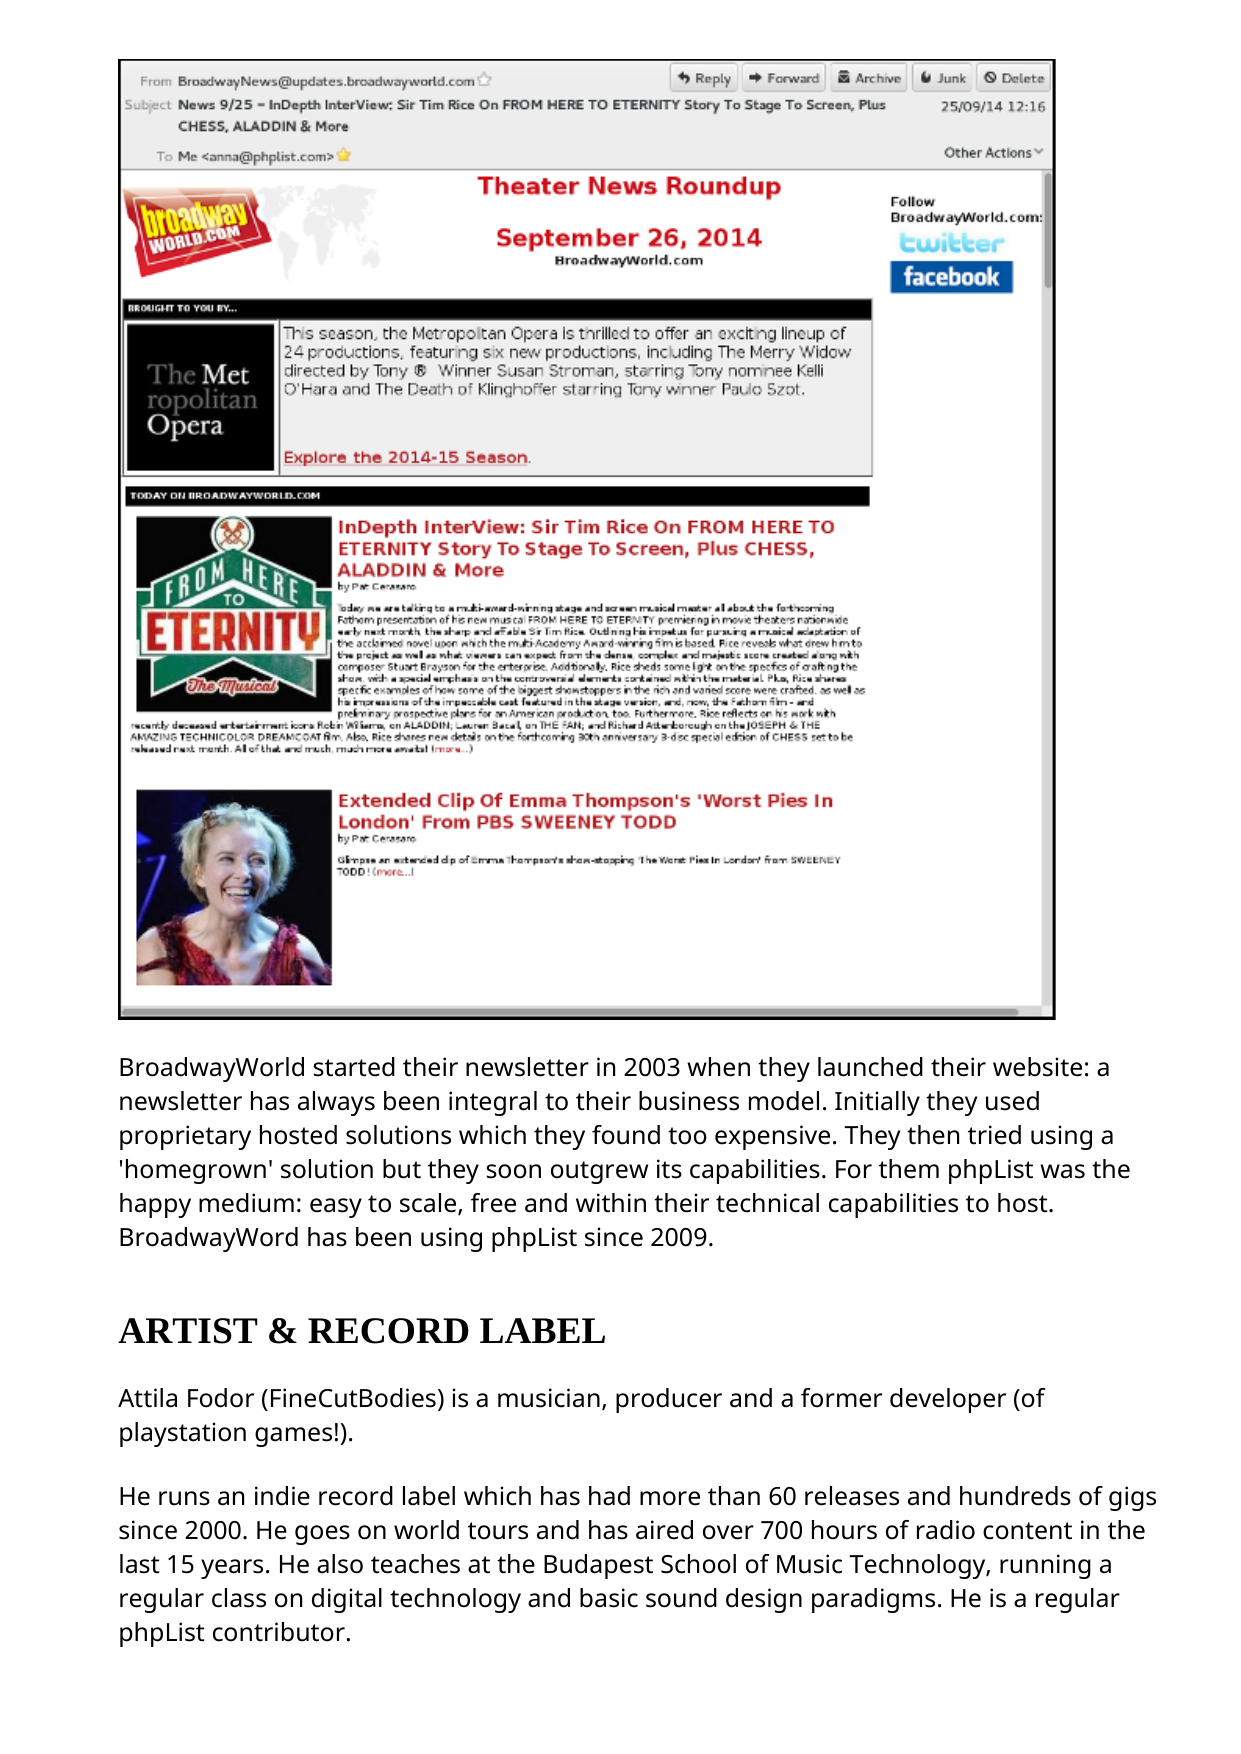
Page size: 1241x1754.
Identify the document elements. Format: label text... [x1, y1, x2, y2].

text Attila Fodor (FineCutBodies) is a musician, producer and a former developer (of playstation games!). [118, 1381, 1181, 1449]
picture [118, 59, 1056, 1020]
text BroadwayWorld started their newsletter in 2003 when they launched their website: a newsletter has always been integral to their business model. Initially they used proprietary hosted solutions which they found too expensive. They then tried using a 'homegrown' solution but they soon outgrew its capabilities. For them phpList was the happy medium: easy to scale, free and within their technical capabilities to host. BroadwayWord has been using phpList since 2009. [118, 1049, 1181, 1254]
text He runs an indie record label which has had more than 60 releases and hundreds of gigs since 2000. He goes on world tours and has aired over 700 hours of radio content in the last 15 years. He also teaches at the Budapest School of Music Technology, running a regular class on digital technology and basic sound design paradigms. He is a regular phpList contributor. [118, 1478, 1181, 1649]
subtitle Artist & Record label [118, 1308, 1181, 1351]
